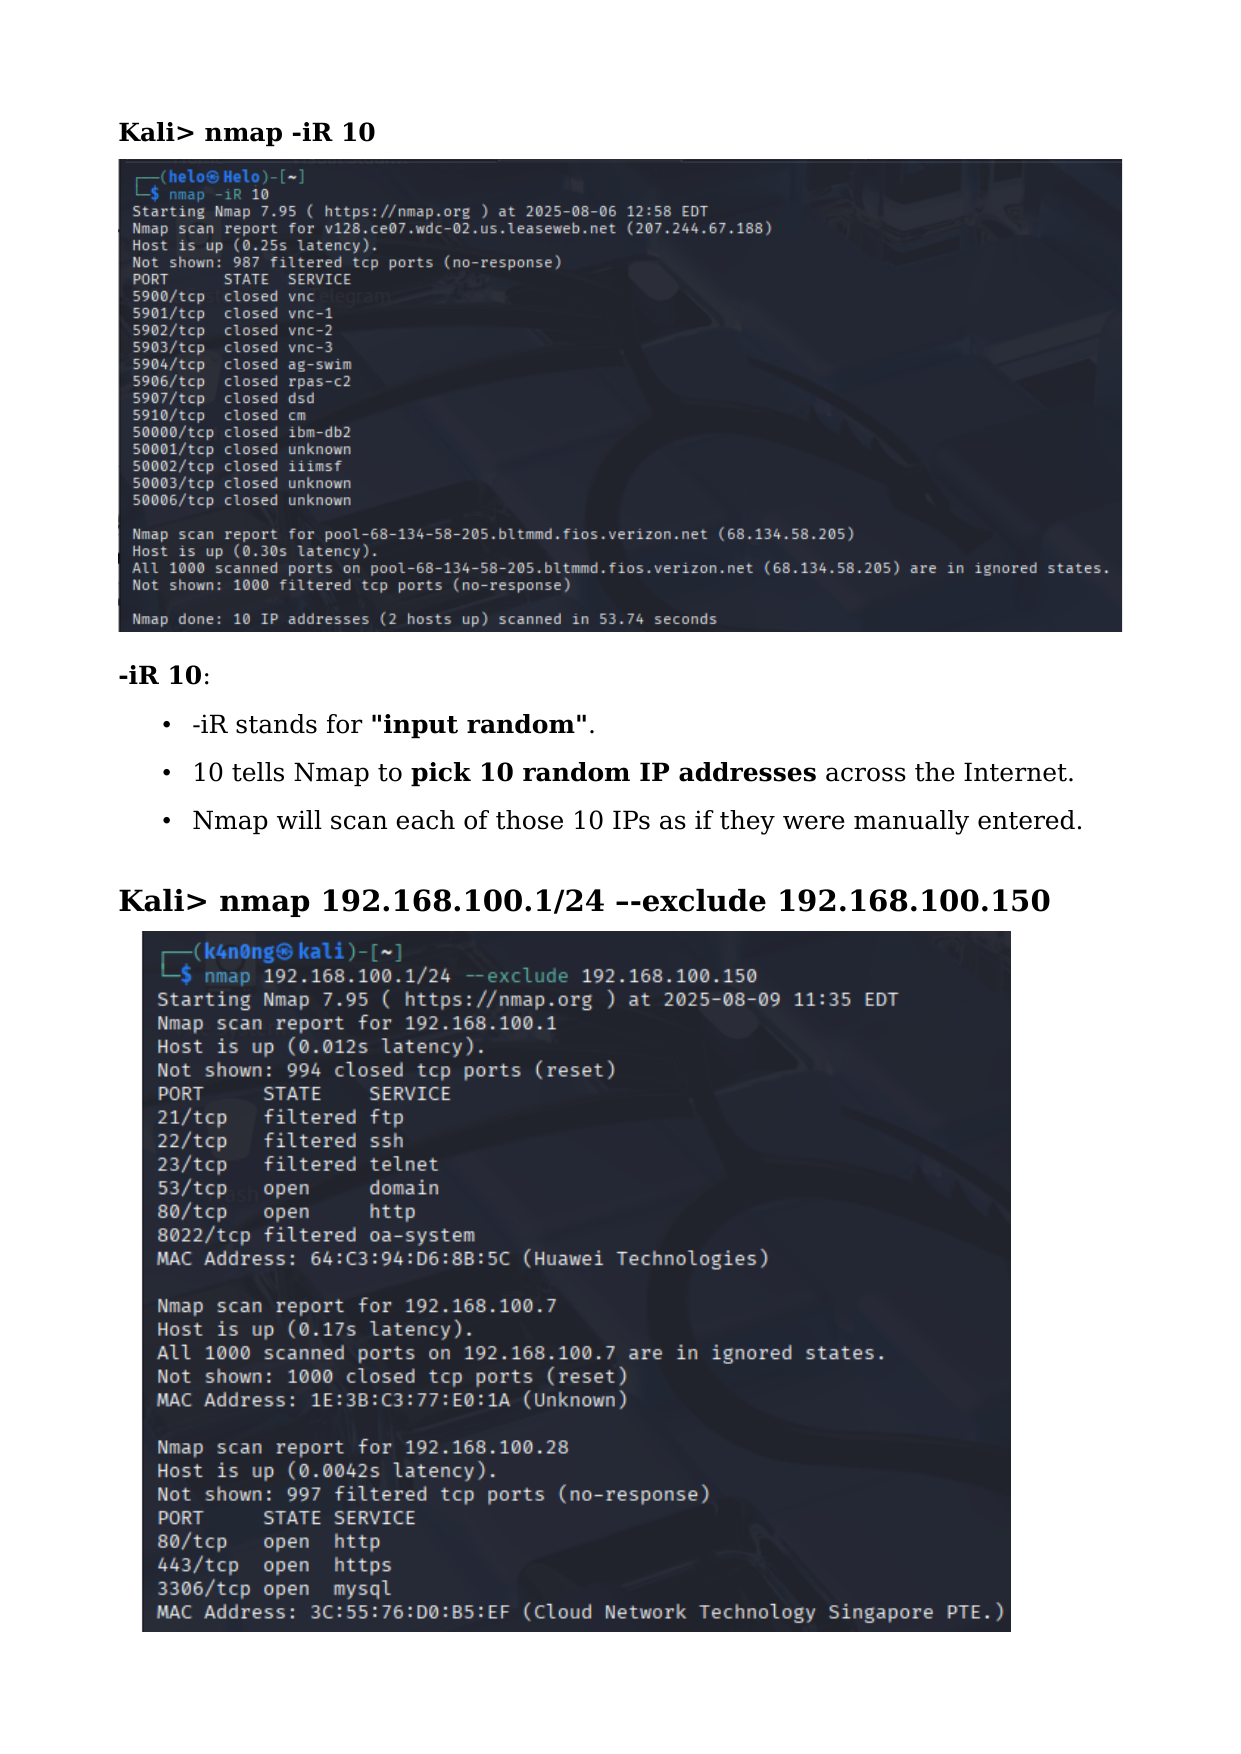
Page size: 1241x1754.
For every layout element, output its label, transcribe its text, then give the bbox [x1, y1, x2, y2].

picture [141, 931, 1011, 1632]
list 10 tells Nmap to pick 10 random IP addresses across the Internet. [162, 758, 1122, 787]
list -iR stands for "input random". [162, 710, 1122, 739]
list Nmap will scan each of those 10 IPs as if they were manually entered. [162, 806, 1122, 836]
text -iR 10: [118, 661, 1122, 691]
text Kali> nmap 192.168.100.1/24 –-exclude 192.168.100.150 [118, 884, 1122, 918]
text Kali> nmap -iR 10 [118, 118, 1122, 147]
picture [118, 159, 1123, 632]
